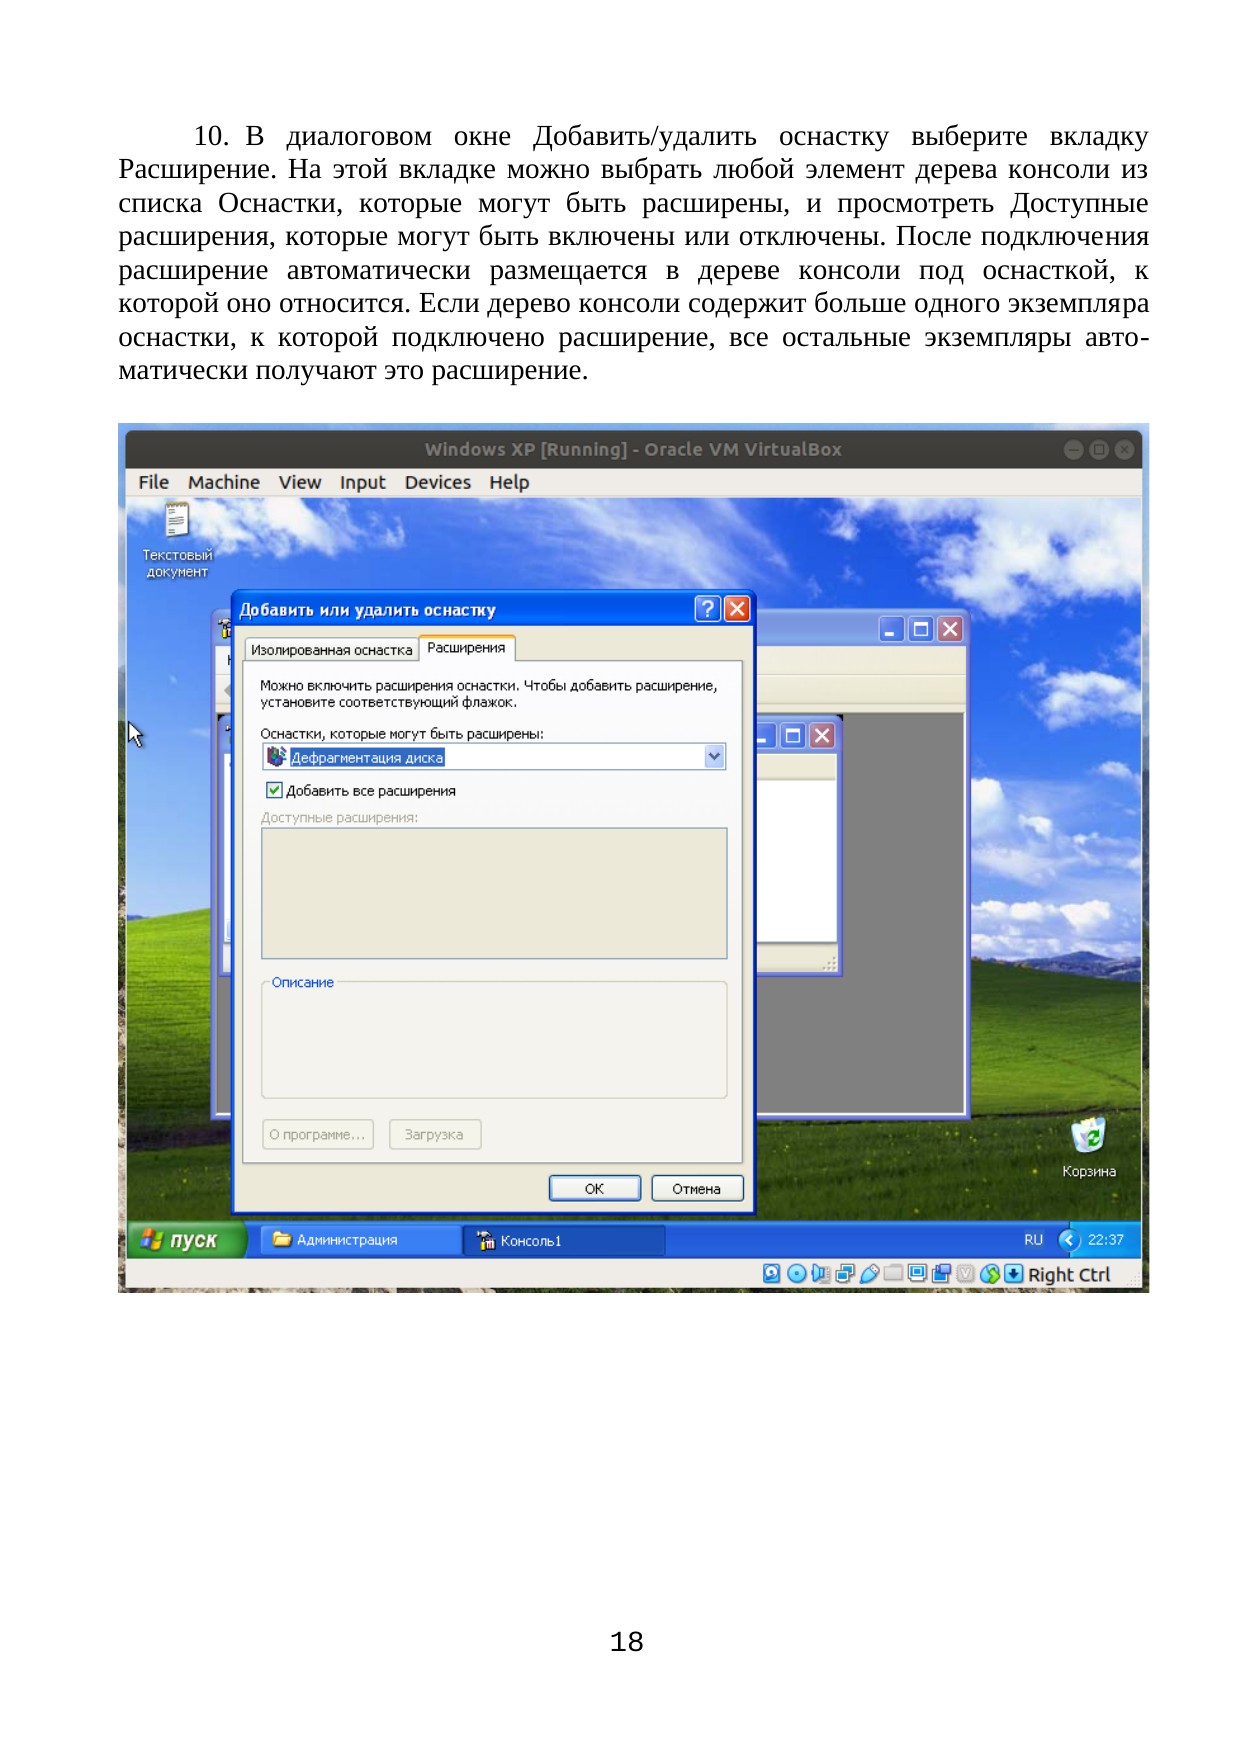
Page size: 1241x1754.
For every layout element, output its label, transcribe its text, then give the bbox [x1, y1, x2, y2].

picture [118, 423, 1150, 1293]
list В диалоговом окне Добавить/удалить оснастку выберите вкладку Расширение. На этой вкладке можно выбрать любой элемент дерева консоли из списка Оснастки, которые могут быть расширены, и просмотреть Доступные расширения, которые могут быть включены или отключены. После подключе­ния расширение автоматически размещается в дереве консоли под оснасткой, к которой оно относится. Если дерево консоли содержит больше одного экземпля­ра оснастки, к которой подключено расширение, все остальные экземпляры авто­матически получают это расширение. [118, 118, 1149, 386]
